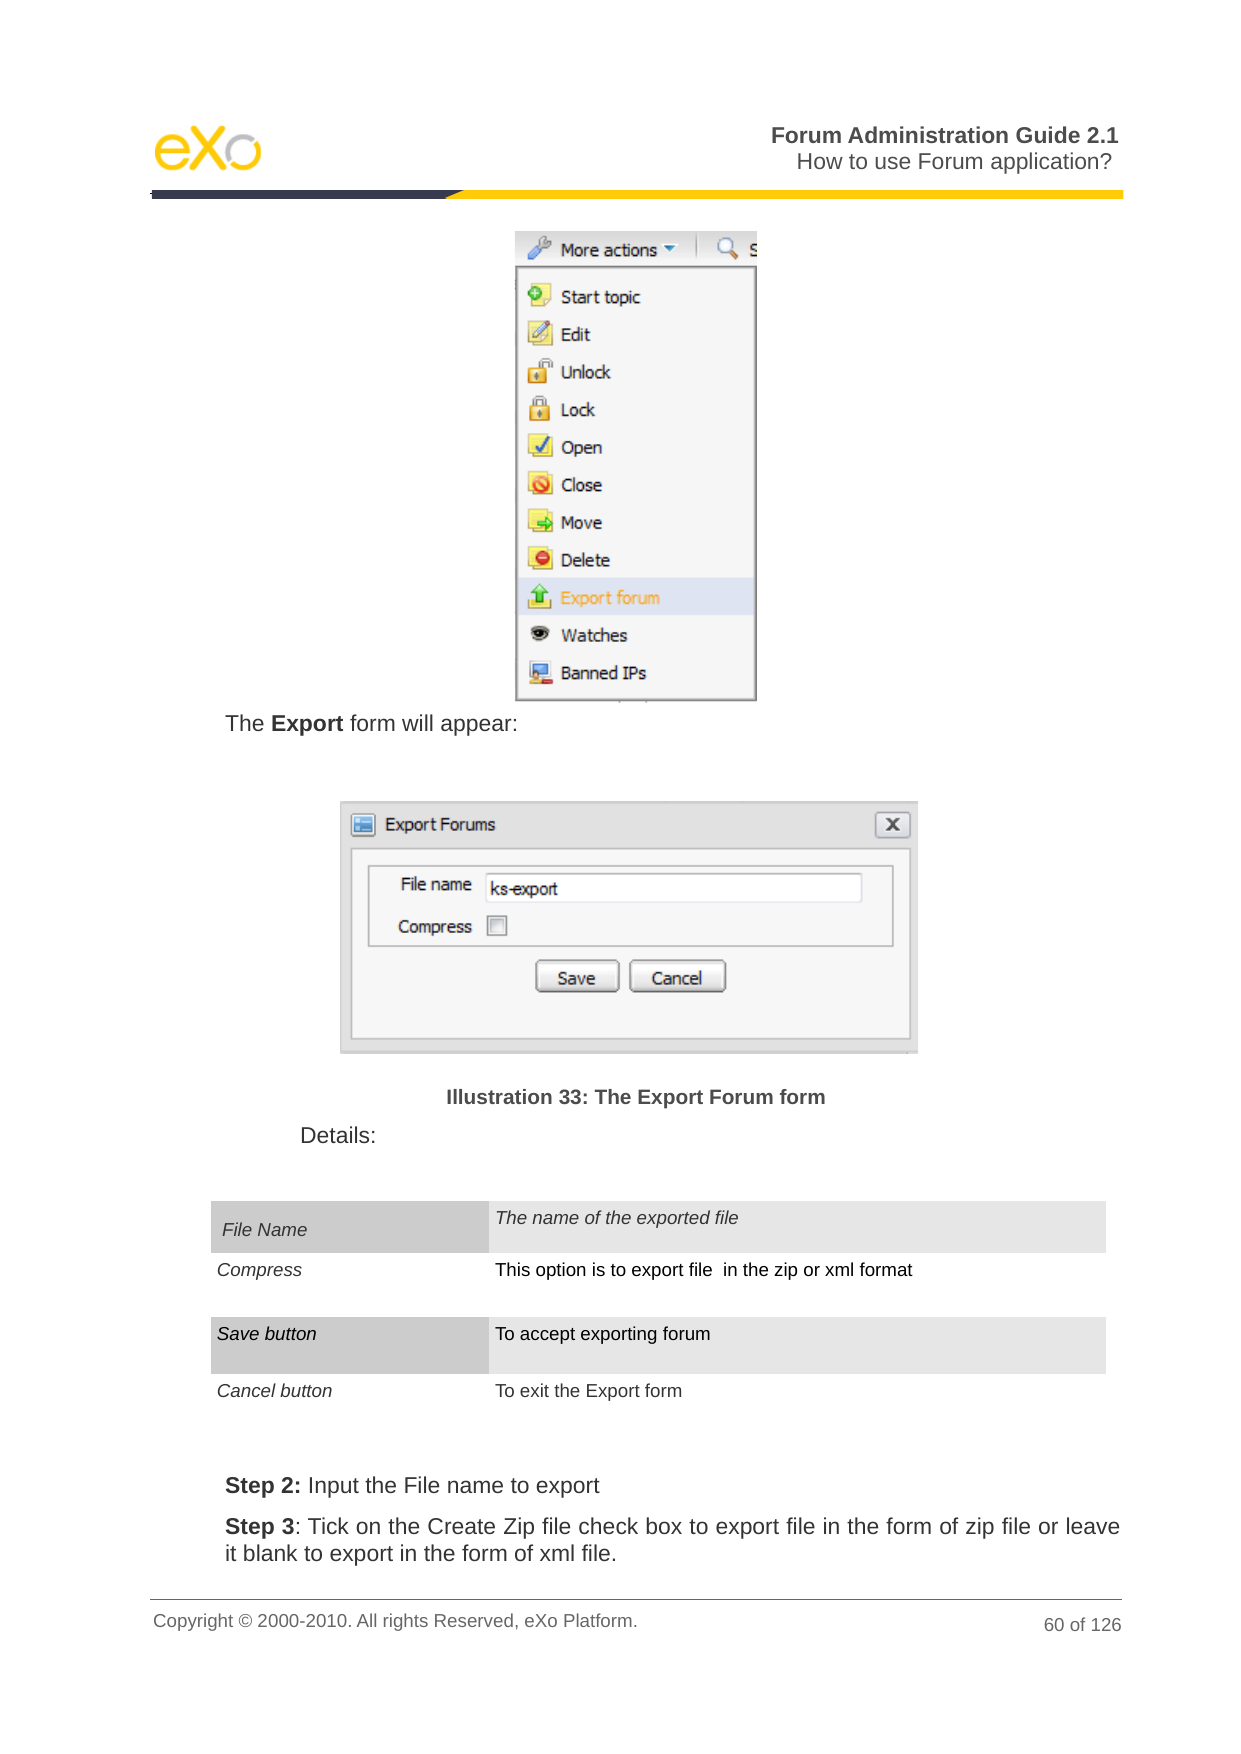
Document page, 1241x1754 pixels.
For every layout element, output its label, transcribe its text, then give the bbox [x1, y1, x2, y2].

table_cell To accept exporting forum [489, 1317, 1106, 1374]
list Details: [262, 786, 1122, 1148]
list The Export form will appear: [187, 223, 1122, 737]
list Step 2: Input the File name to export [187, 1472, 1122, 1498]
table_header File Name [211, 1201, 489, 1253]
list Step 3: Tick on the Create Zip file check box to export file in the form of zip file or leave it blank to export in the form of xml file. [187, 1513, 1122, 1566]
table_cell Compress [211, 1254, 489, 1317]
list Illustration 34: The Export Forum form [330, 861, 942, 1109]
table_cell Save button [211, 1317, 489, 1374]
picture [340, 801, 919, 1054]
picture [151, 190, 1124, 199]
picture [155, 125, 262, 171]
picture [514, 231, 757, 703]
table_header The name of the exported file [489, 1201, 1106, 1253]
table_cell To exit the Export form [489, 1374, 1106, 1432]
table_cell Cancel button [211, 1374, 489, 1432]
table_cell This option is to export file in the zip or xml format [489, 1254, 1106, 1317]
